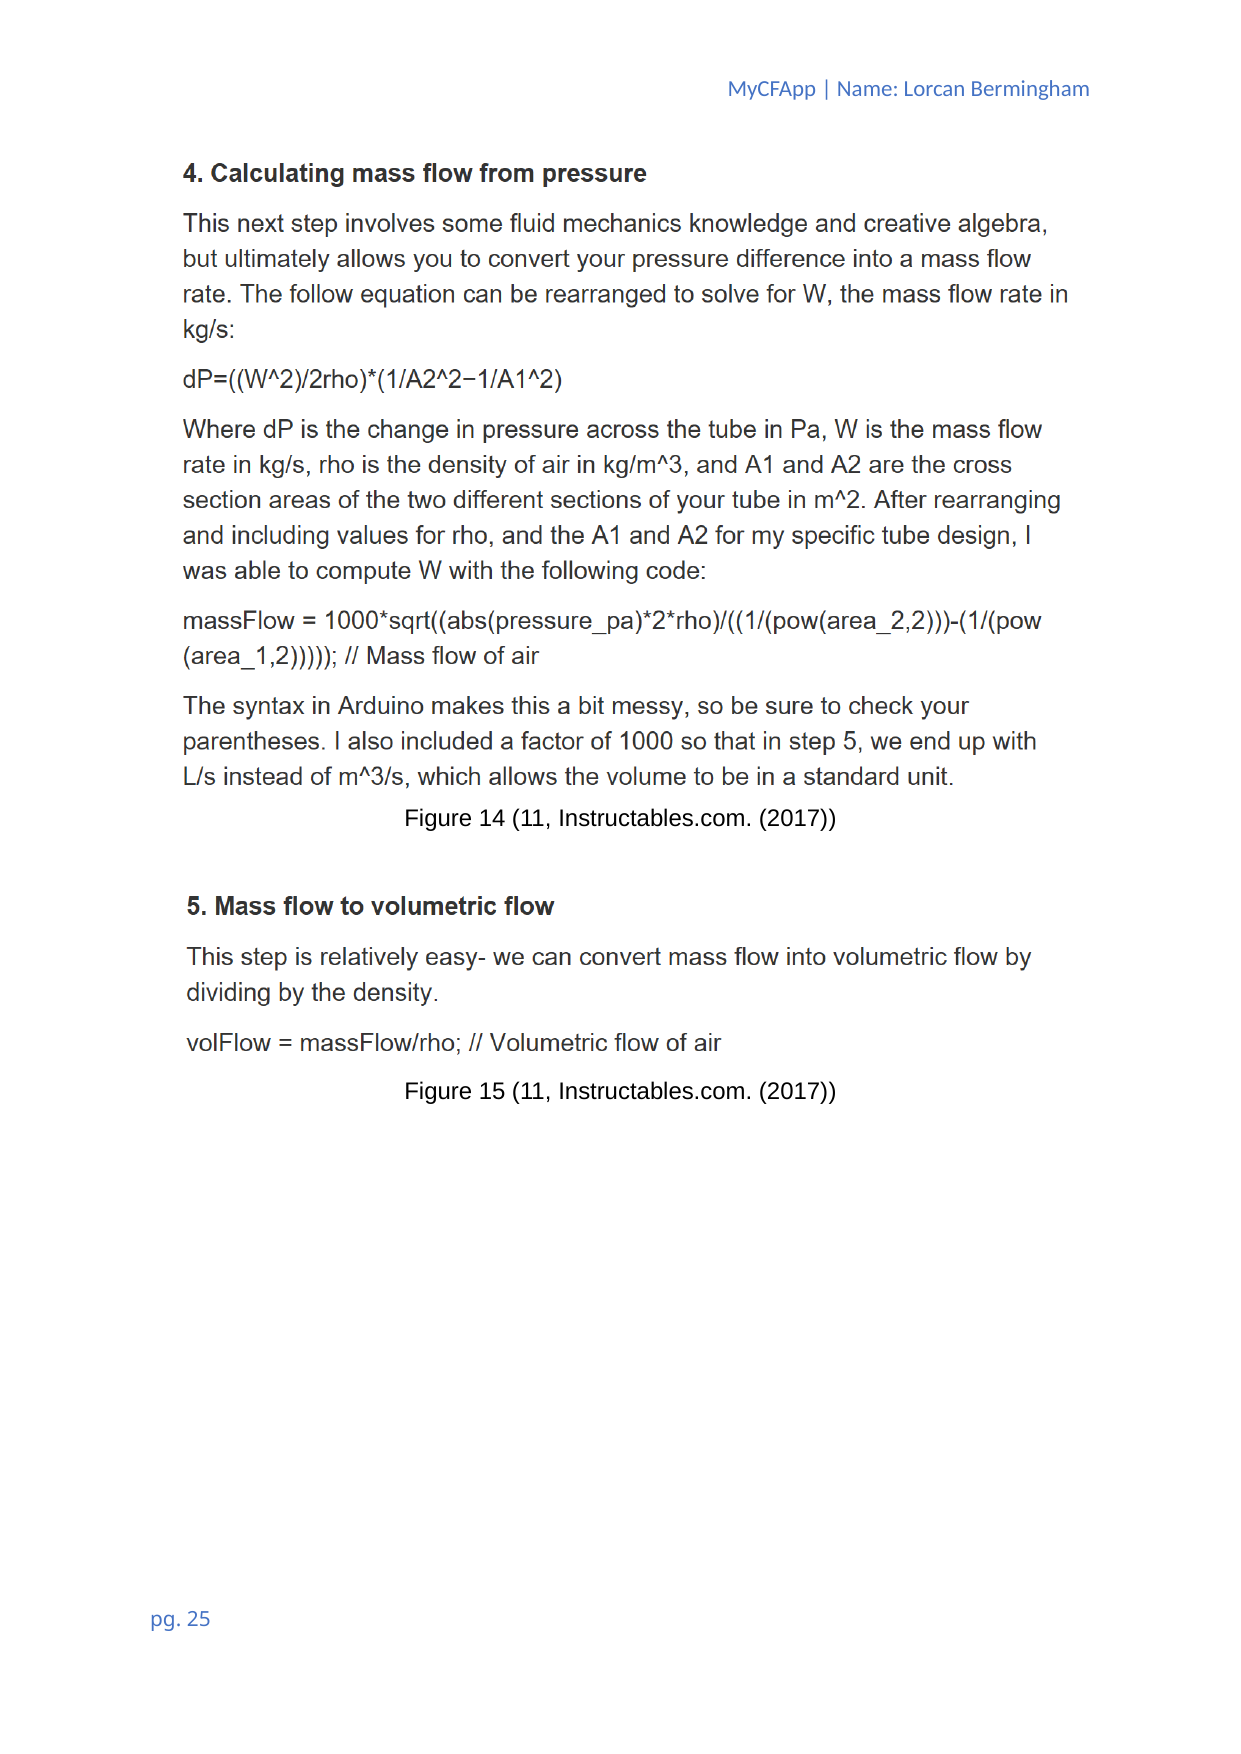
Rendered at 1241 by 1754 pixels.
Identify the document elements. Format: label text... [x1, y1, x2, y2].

text Figure 14 (11, Instructables.com. (2017)) [150, 804, 1090, 831]
text Figure 15 (11, Instructables.com. (2017)) [150, 1077, 1090, 1105]
